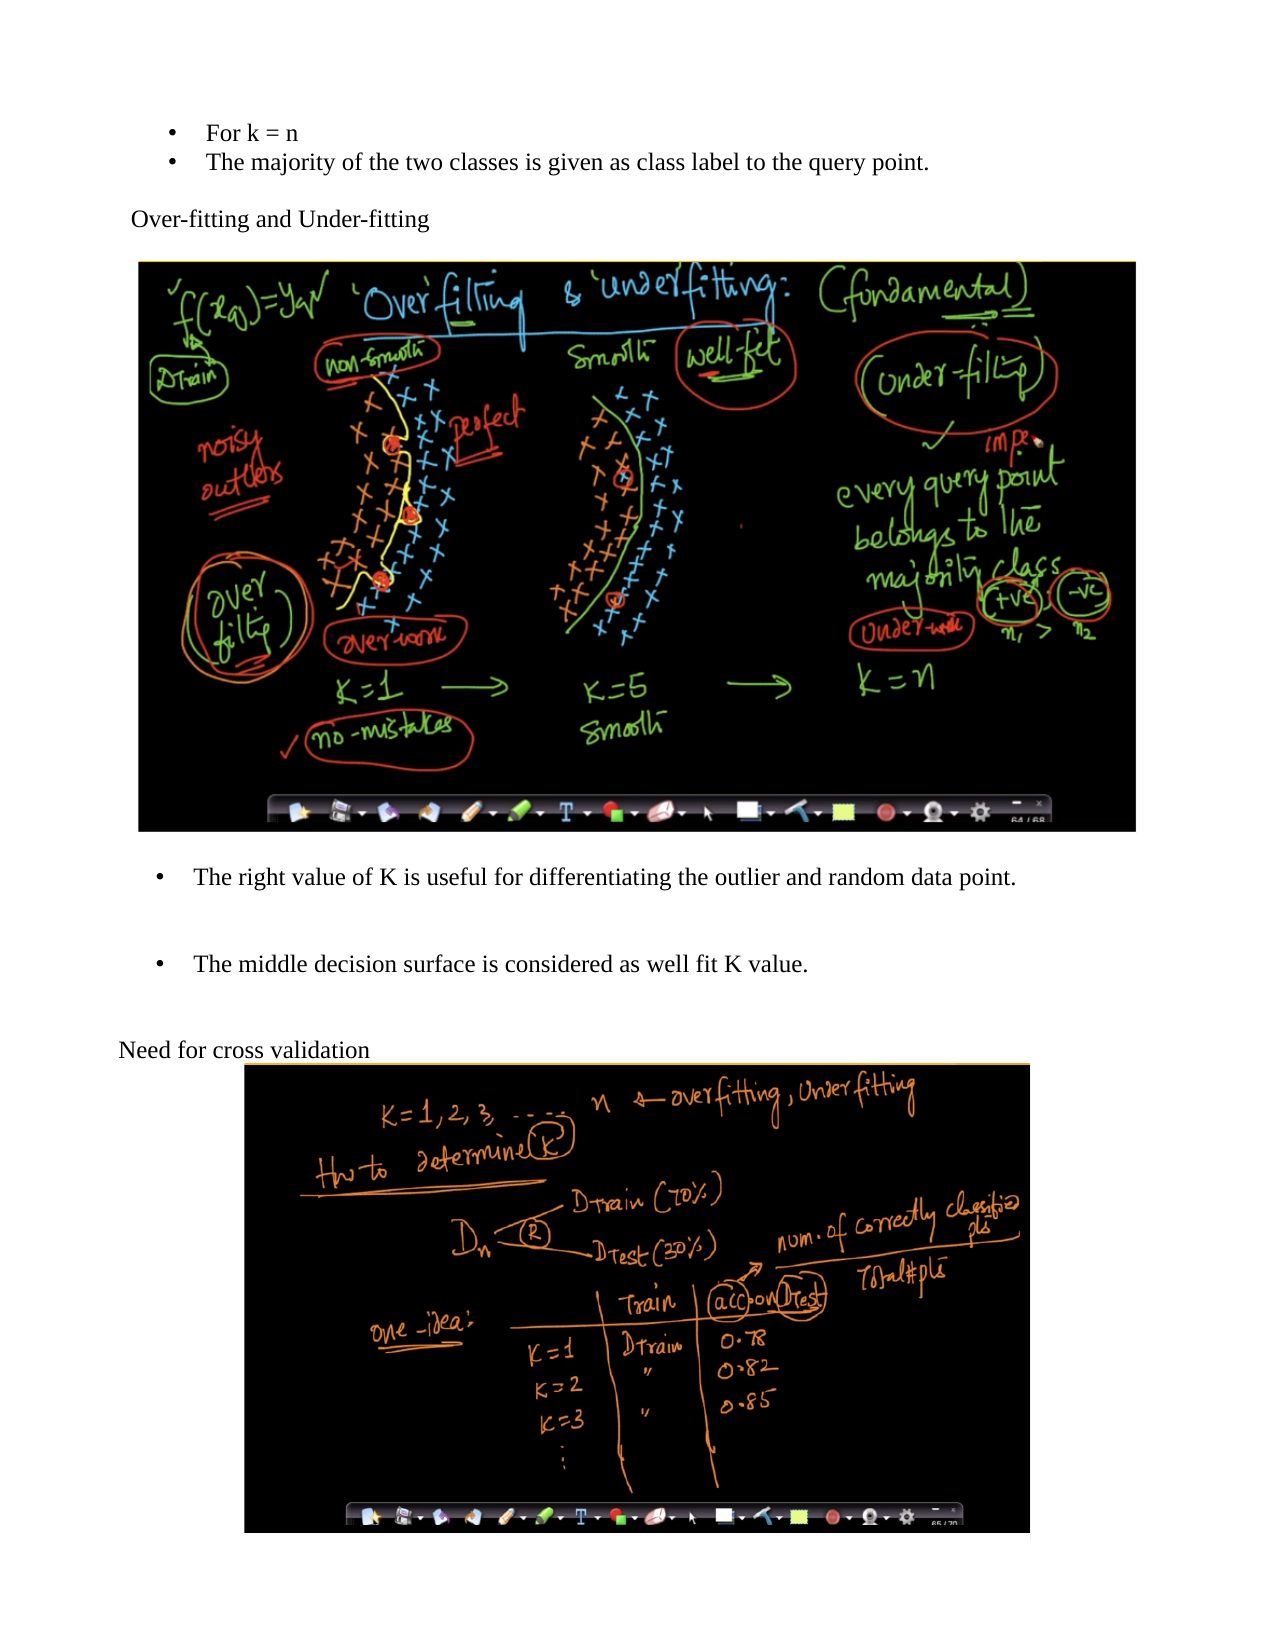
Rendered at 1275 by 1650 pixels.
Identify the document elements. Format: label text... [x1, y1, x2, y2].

picture [138, 261, 1137, 834]
list The middle decision surface is considered as well fit K value. [156, 949, 1157, 977]
list The majority of the two classes is given as class label to the query point. [168, 147, 1157, 176]
text Over-fitting and Under-fitting [118, 204, 1157, 233]
list For k = n [168, 118, 1157, 147]
picture [244, 1063, 1031, 1540]
text Need for cross validation [118, 1035, 1157, 1064]
list The right value of K is useful for differentiating the outlier and random data point. [156, 862, 1157, 891]
